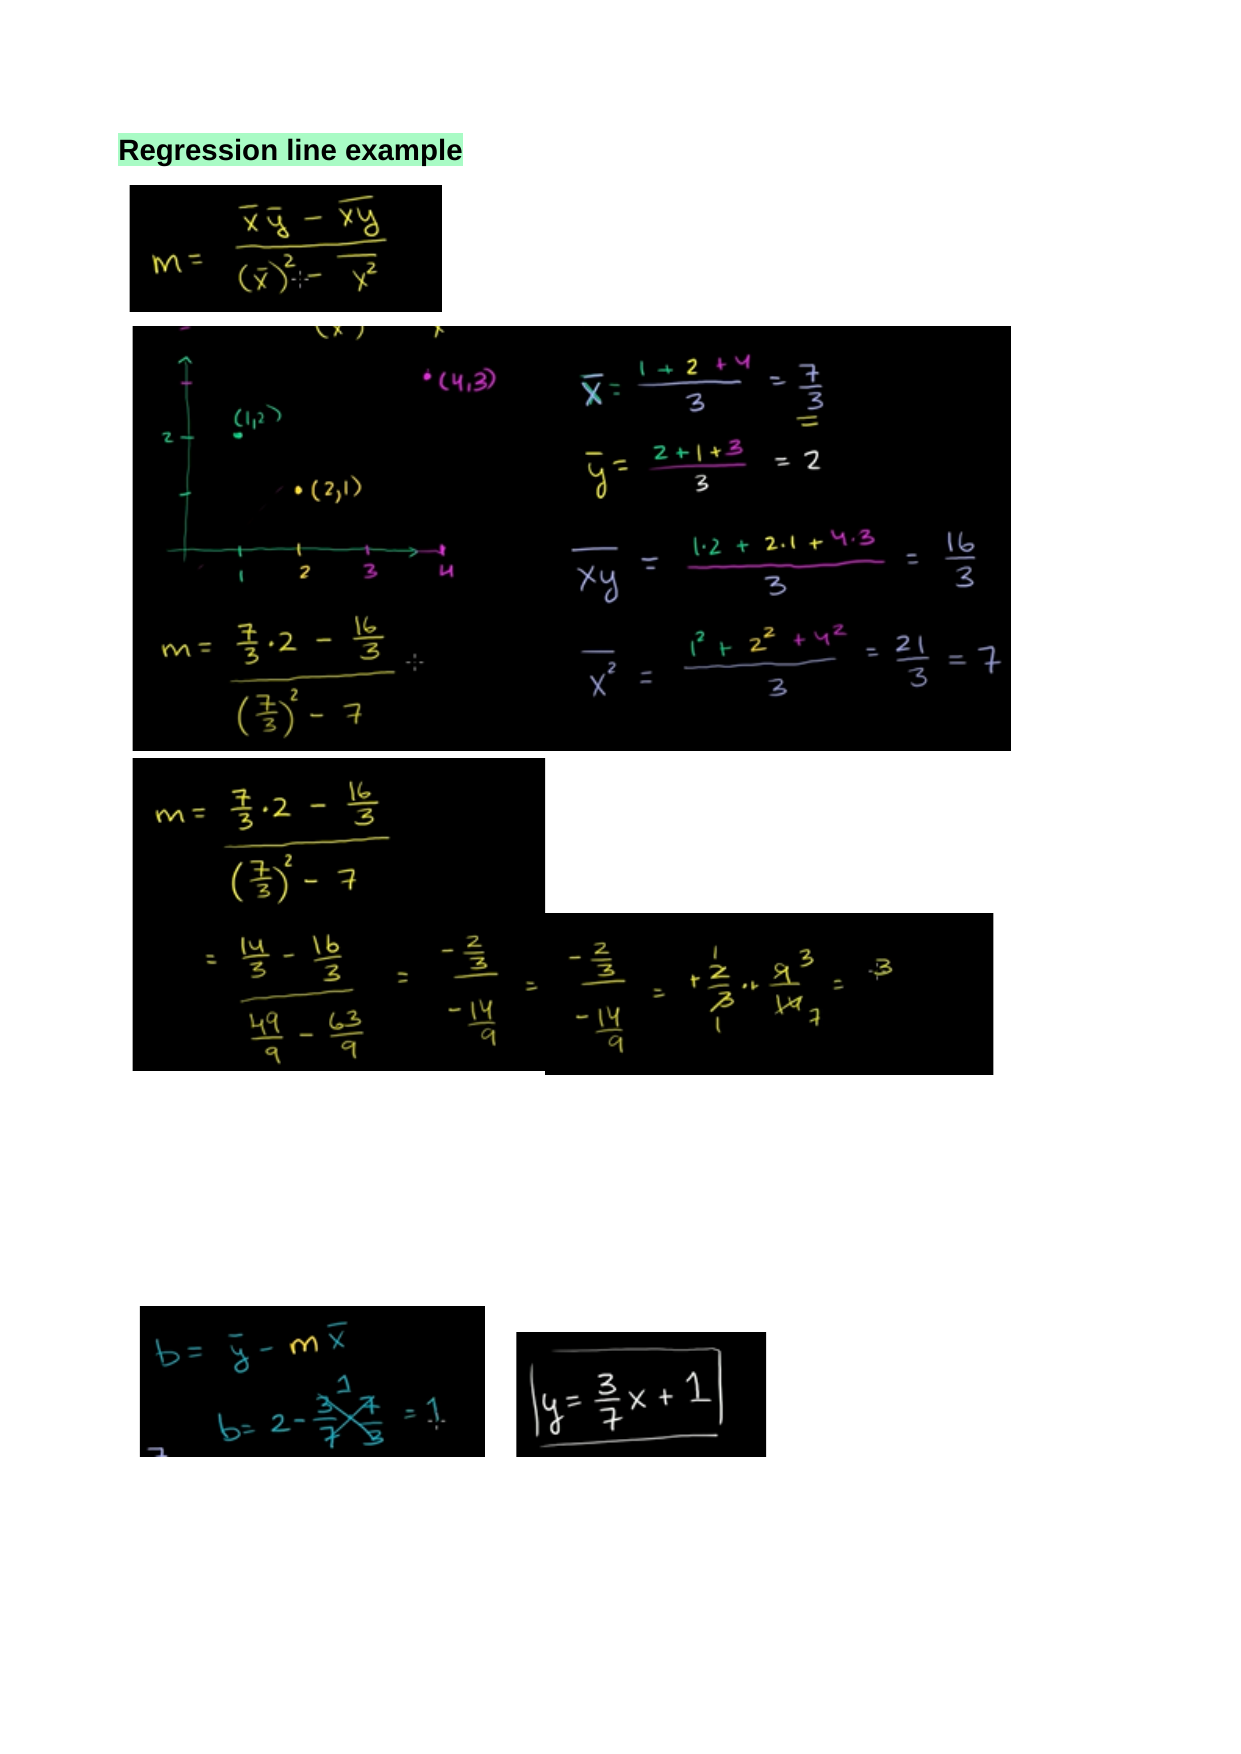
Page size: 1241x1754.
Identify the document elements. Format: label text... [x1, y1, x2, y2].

picture [139, 1306, 485, 1457]
picture [132, 758, 994, 1075]
subtitle Regression line example [463, 133, 1122, 166]
picture [516, 1332, 767, 1457]
picture [129, 185, 442, 312]
picture [132, 326, 1011, 751]
